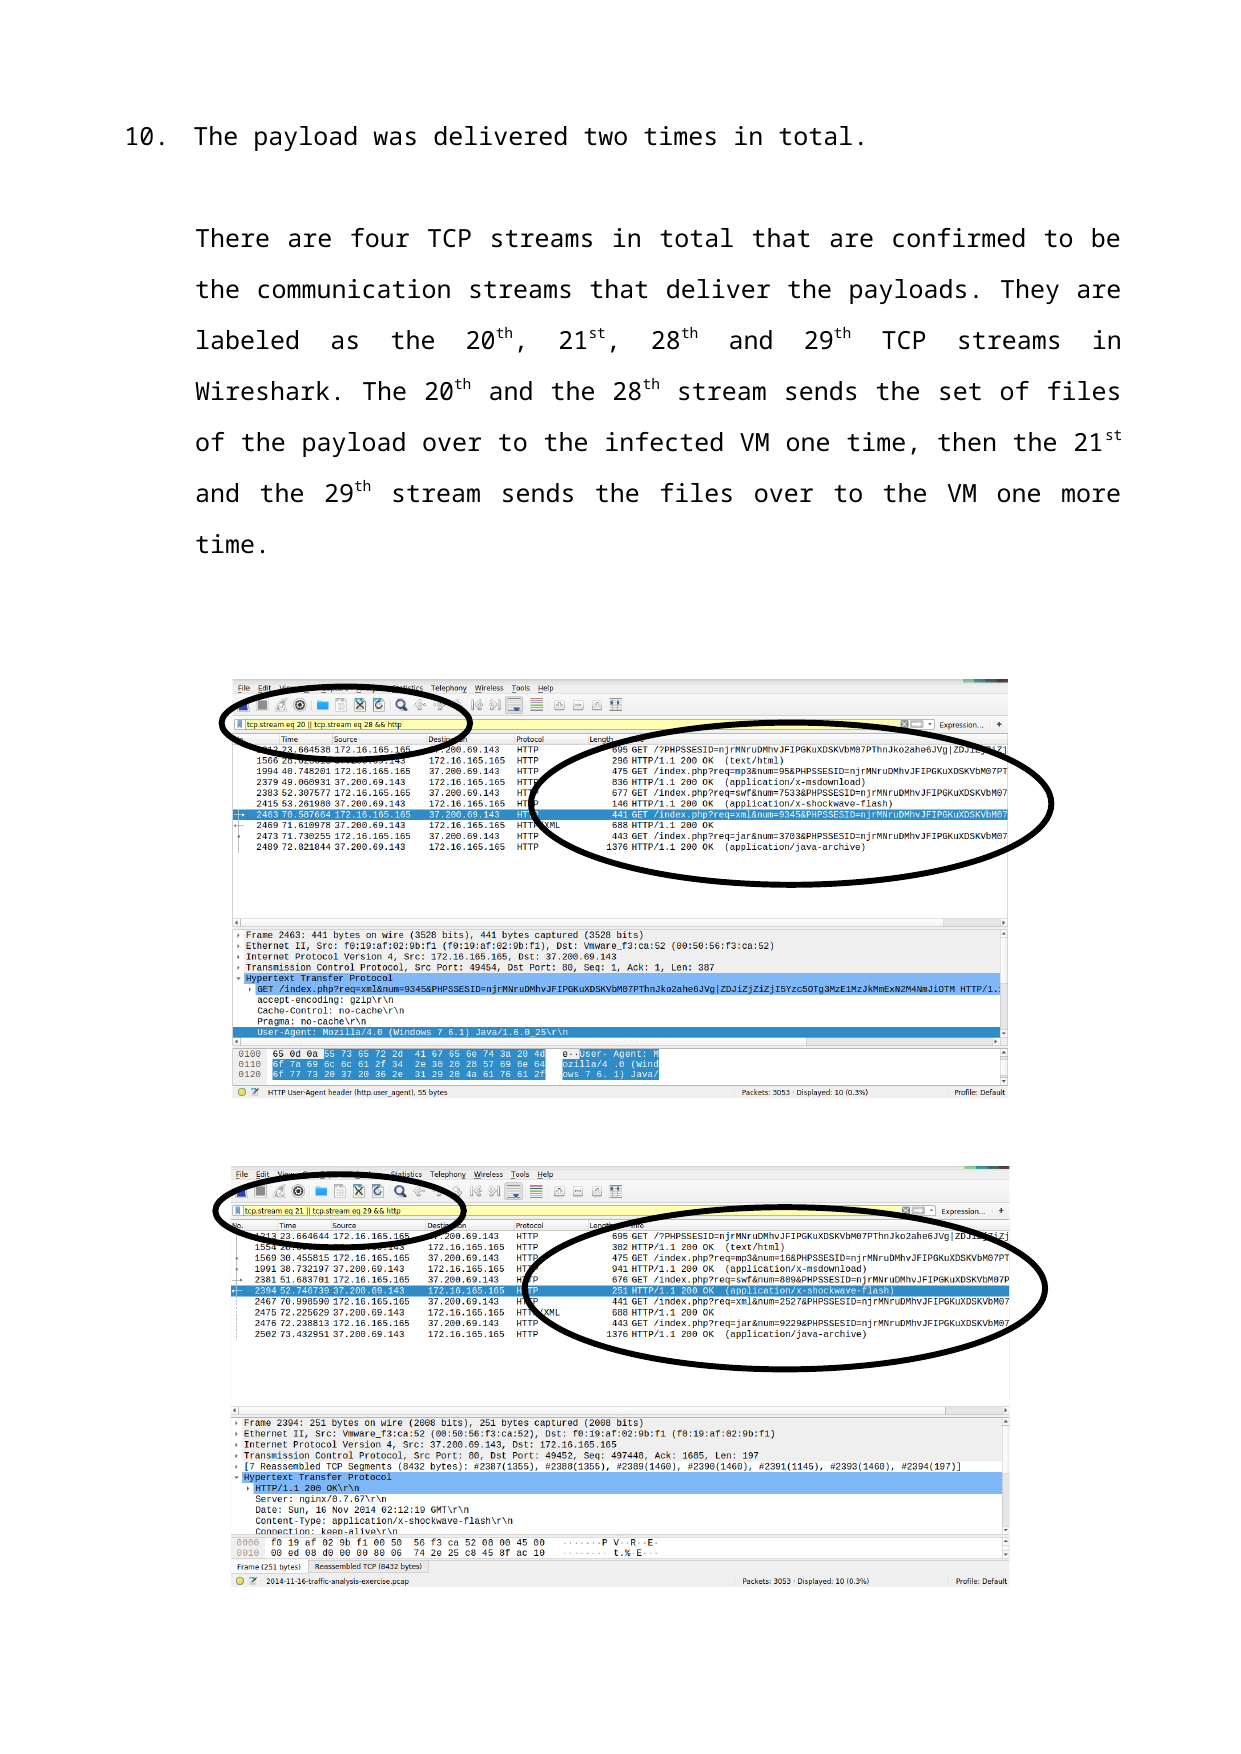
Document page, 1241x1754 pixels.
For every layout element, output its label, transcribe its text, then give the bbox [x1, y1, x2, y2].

picture [534, 726, 1008, 881]
picture [230, 1166, 1010, 1587]
text There are four TCP streams in total that are confirmed to be the communication streams that deliver the payloads. They are labeled as the 20th, 21st, 28th and 29th TCP streams in Wireshark. The 20th and the 28th stream sends the set of files of the payload over to the infected VM one time, then the 21st and the 29th stream sends the files over to the VM one more time. [195, 220, 1122, 561]
list The payload was delivered two times in total. [124, 118, 1122, 152]
picture [230, 1178, 460, 1244]
picture [232, 679, 1008, 1098]
picture [528, 1211, 1010, 1366]
picture [232, 690, 466, 756]
